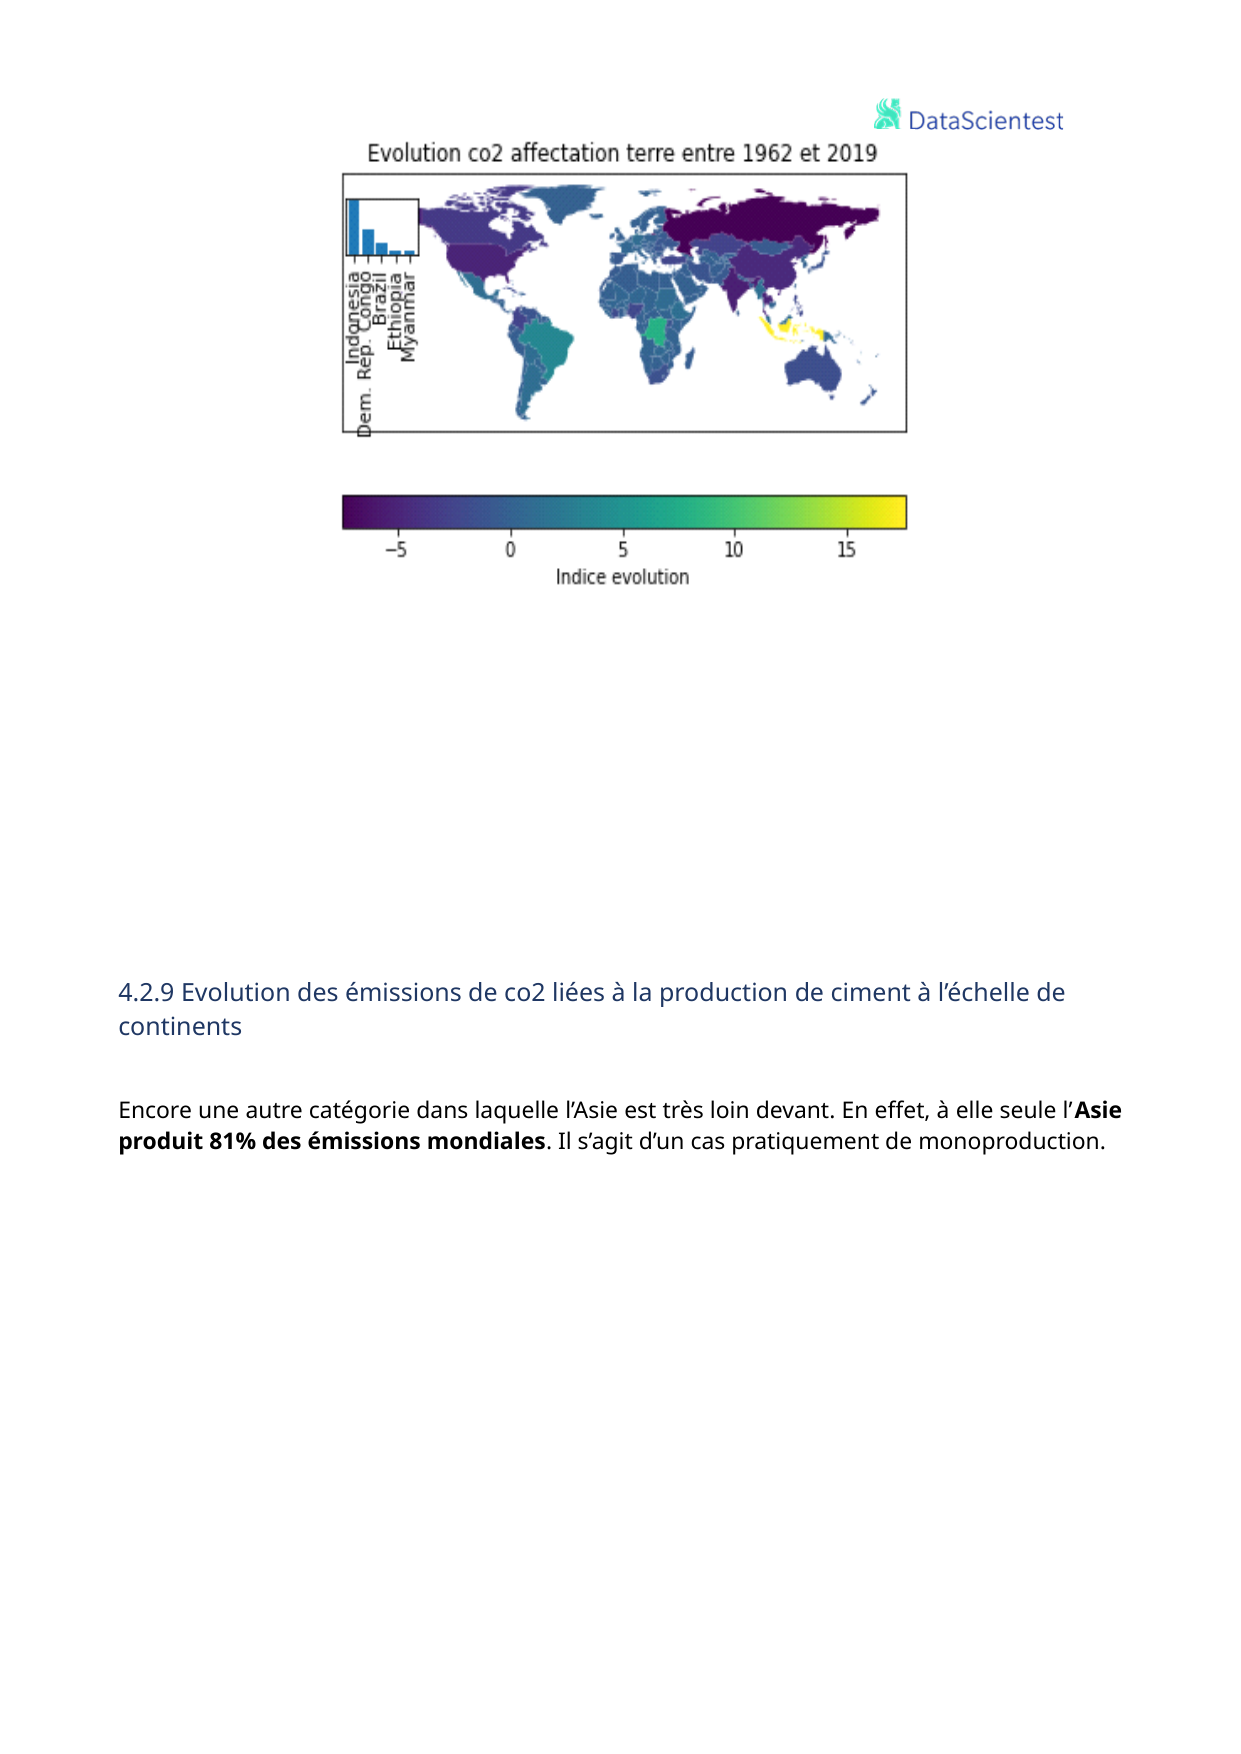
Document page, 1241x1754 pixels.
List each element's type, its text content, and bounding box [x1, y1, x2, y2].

subtitle 4.2.9 Evolution des émissions de co2 liées à la production de ciment à l’échelle de continents [118, 975, 1122, 1043]
text Encore une autre catégorie dans laquelle l’Asie est très loin devant. En effet, à elle seule l’Asie produit 81% des émissions mondiales. Il s’agit d’un cas pratiquement de monoproduction. [118, 1094, 1122, 1156]
